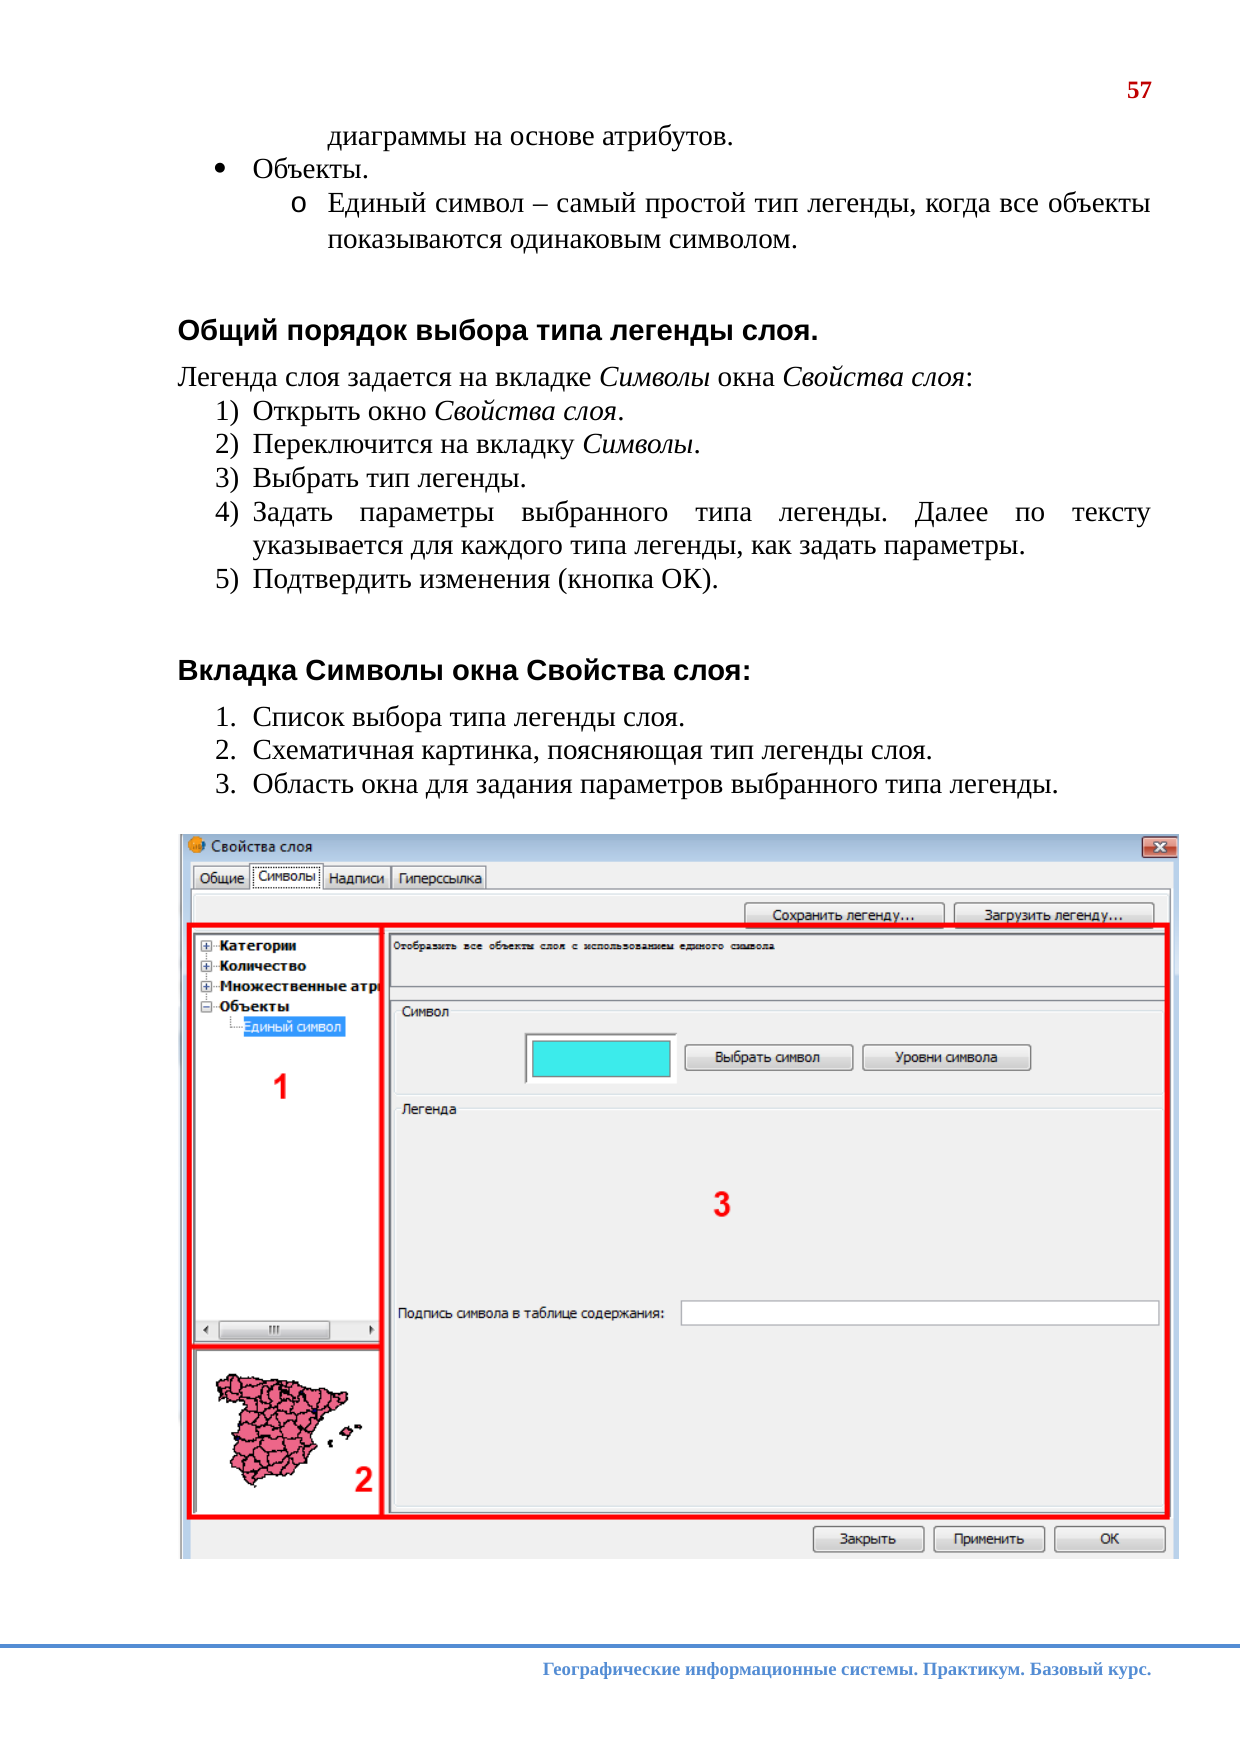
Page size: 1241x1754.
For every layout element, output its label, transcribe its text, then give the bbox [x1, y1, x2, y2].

list Схематичная картинка, поясняющая тип легенды слоя. [215, 732, 1152, 766]
list Область окна для задания параметров выбранного типа легенды. [215, 766, 1152, 799]
subtitle Вкладка Символы окна Свойства слоя: [177, 653, 1152, 686]
list Выбрать тип легенды. [215, 460, 1152, 494]
list Подтвердить изменения (кнопка ОК). [215, 561, 1152, 594]
list Список выбора типа легенды слоя. [215, 699, 1152, 732]
subtitle Общий порядок выбора типа легенды слоя. [177, 313, 1152, 347]
picture [178, 834, 1179, 1559]
list Единый символ – самый простой тип легенды, когда все объекты показываются одинаковым символом. [290, 185, 1152, 255]
list диаграммы на основе атрибутов. [290, 118, 1152, 152]
list Переключится на вкладку Символы. [215, 427, 1152, 460]
list Открыть окно Свойства слоя. [215, 393, 1152, 427]
list Задать параметры выбранного типа легенды. Далее по тексту указывается для каждого типа легенды, как задать параметры. [215, 494, 1152, 561]
list Объекты. [215, 152, 1152, 185]
text Легенда слоя задается на вкладке Символы окна Свойства слоя: [177, 359, 1152, 393]
